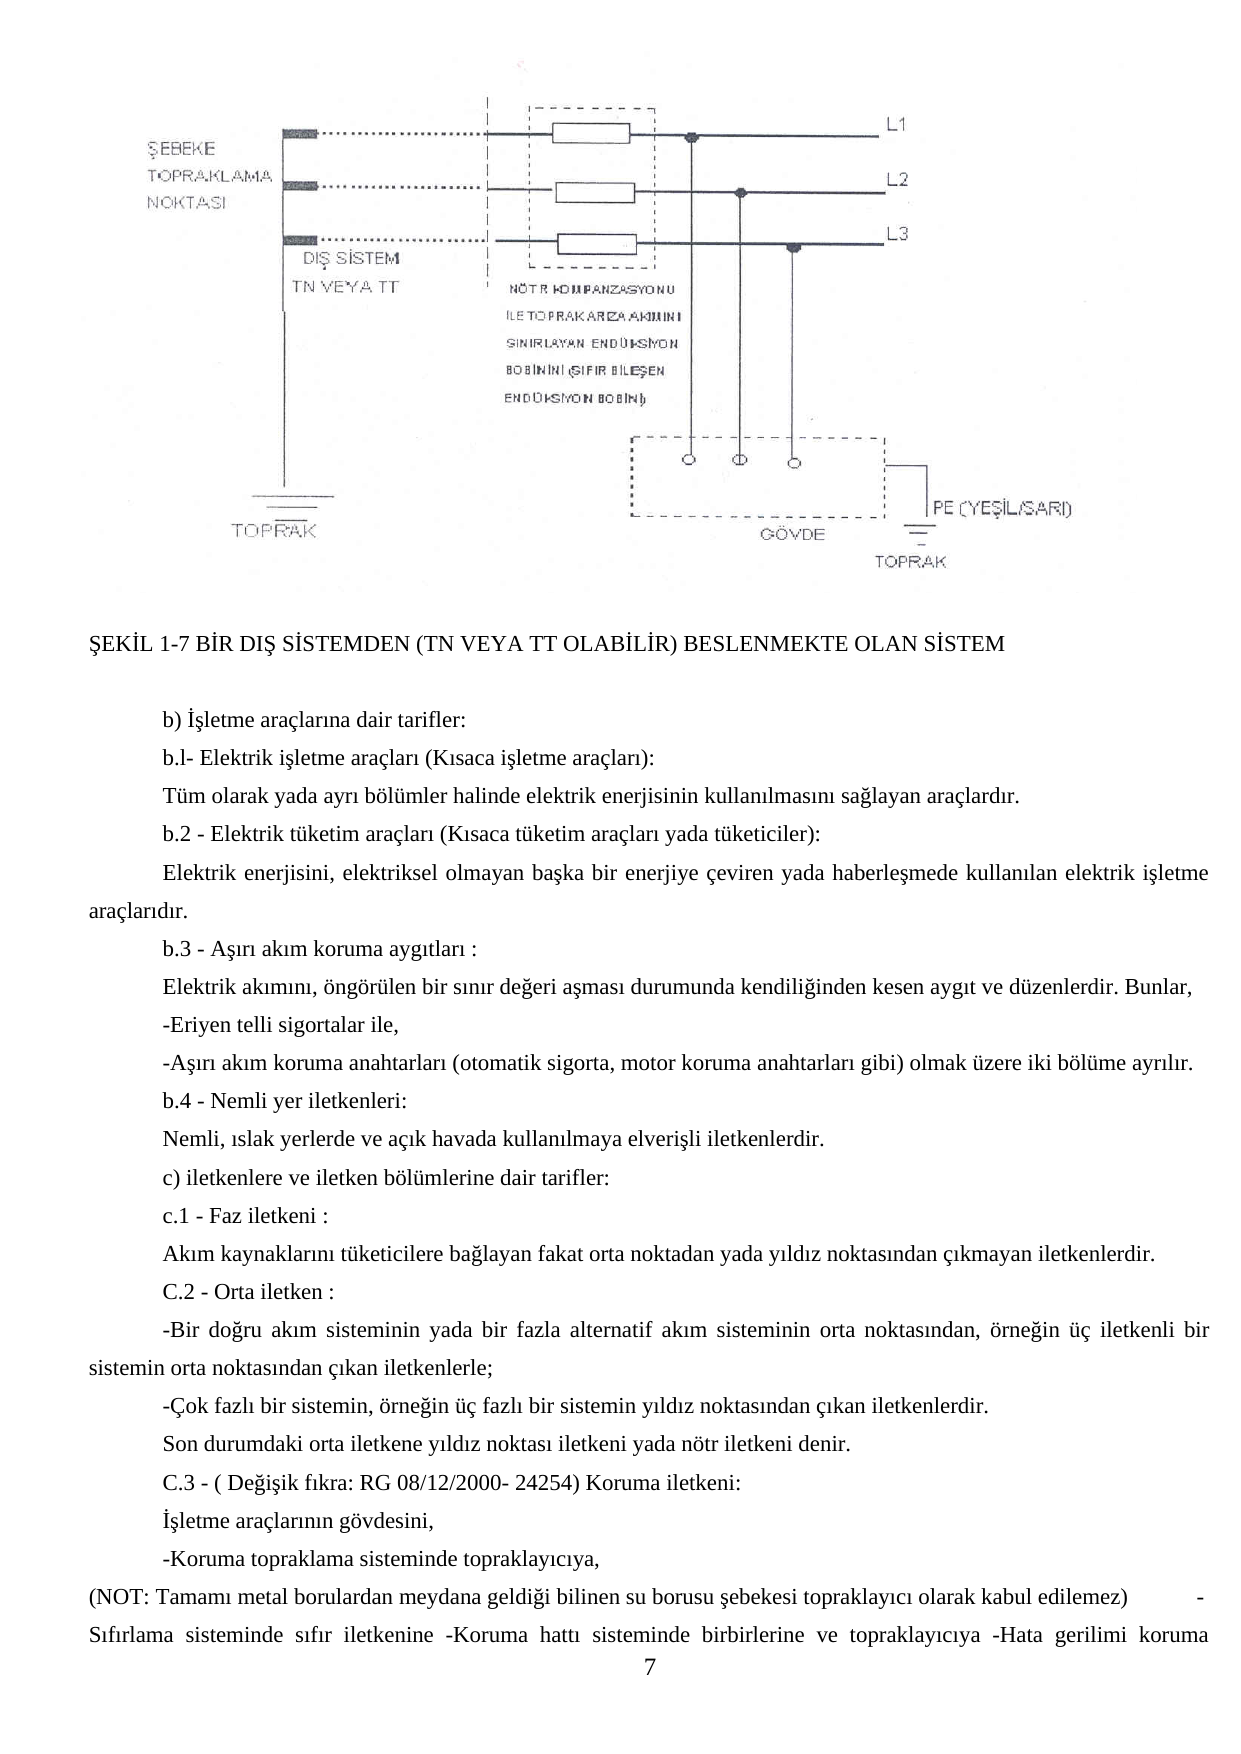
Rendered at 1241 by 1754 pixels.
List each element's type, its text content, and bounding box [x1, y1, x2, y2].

text -Bir doğru akım sisteminin yada bir fazla alternatif akım sisteminin orta noktasından, örneğin üç iletkenli bir sistemin orta noktasından çıkan iletkenlerle; [88, 1317, 1211, 1381]
text ŞEKİL 1-7 BİR DIŞ SİSTEMDEN (TN VEYA TT OLABİLİR) BESLENMEKTE OLAN SİSTEM [88, 631, 1211, 656]
text İşletme araçlarının gövdesini, [88, 1508, 1211, 1533]
text -Koruma topraklama sisteminde topraklayıcıya, [88, 1546, 1211, 1571]
text -Eriyen telli sigortalar ile, [88, 1012, 1211, 1037]
text Akım kaynaklarını tüketicilere bağlayan fakat orta noktadan yada yıldız noktasından çıkmayan iletkenlerdir. [88, 1241, 1211, 1266]
text b.3 - Aşırı akım koruma aygıtları : [88, 936, 1211, 961]
picture [80, 51, 1137, 593]
text b.l- Elektrik işletme araçları (Kısaca işletme araçları): [88, 745, 1211, 771]
text c) iletkenlere ve iletken bölümlerine dair tarifler: [88, 1164, 1211, 1190]
text b) İşletme araçlarına dair tarifler: [88, 707, 1211, 732]
text Tüm olarak yada ayrı bölümler halinde elektrik enerjisinin kullanılmasını sağlayan araçlardır. [88, 783, 1211, 809]
text Elektrik enerjisini, elektriksel olmayan başka bir enerjiye çeviren yada haberleşmede kullanılan elektrik işletme araçlarıdır. [88, 859, 1211, 923]
text Elektrik akımını, öngörülen bir sınır değeri aşması durumunda kendiliğinden kesen aygıt ve düzenlerdir. Bunlar, [88, 974, 1211, 999]
text Nemli, ıslak yerlerde ve açık havada kullanılmaya elverişli iletkenlerdir. [88, 1126, 1211, 1152]
text C.3 - ( Değişik fıkra: RG 08/12/2000- 24254) Koruma iletkeni: [88, 1469, 1211, 1495]
text b.2 - Elektrik tüketim araçları (Kısaca tüketim araçları yada tüketiciler): [88, 821, 1211, 847]
text (NOT: Tamamı metal borulardan meydana geldiği bilinen su borusu şebekesi topraklayıcı olarak kabul edilemez) -Sıfırlama sisteminde sıfır iletkenine -Koruma hattı sisteminde birbirlerine ve topraklayıcıya -Hata gerilimi koruma [88, 1584, 1211, 1647]
text Son durumdaki orta iletkene yıldız noktası iletkeni yada nötr iletkeni denir. [88, 1431, 1211, 1457]
text -Aşırı akım koruma anahtarları (otomatik sigorta, motor koruma anahtarları gibi) olmak üzere iki bölüme ayrılır. [88, 1050, 1211, 1076]
text -Çok fazlı bir sistemin, örneğin üç fazlı bir sistemin yıldız noktasından çıkan iletkenlerdir. [88, 1393, 1211, 1419]
text b.4 - Nemli yer iletkenleri: [88, 1088, 1211, 1114]
text c.1 - Faz iletkeni : [88, 1203, 1211, 1228]
text C.2 - Orta iletken : [88, 1279, 1211, 1304]
